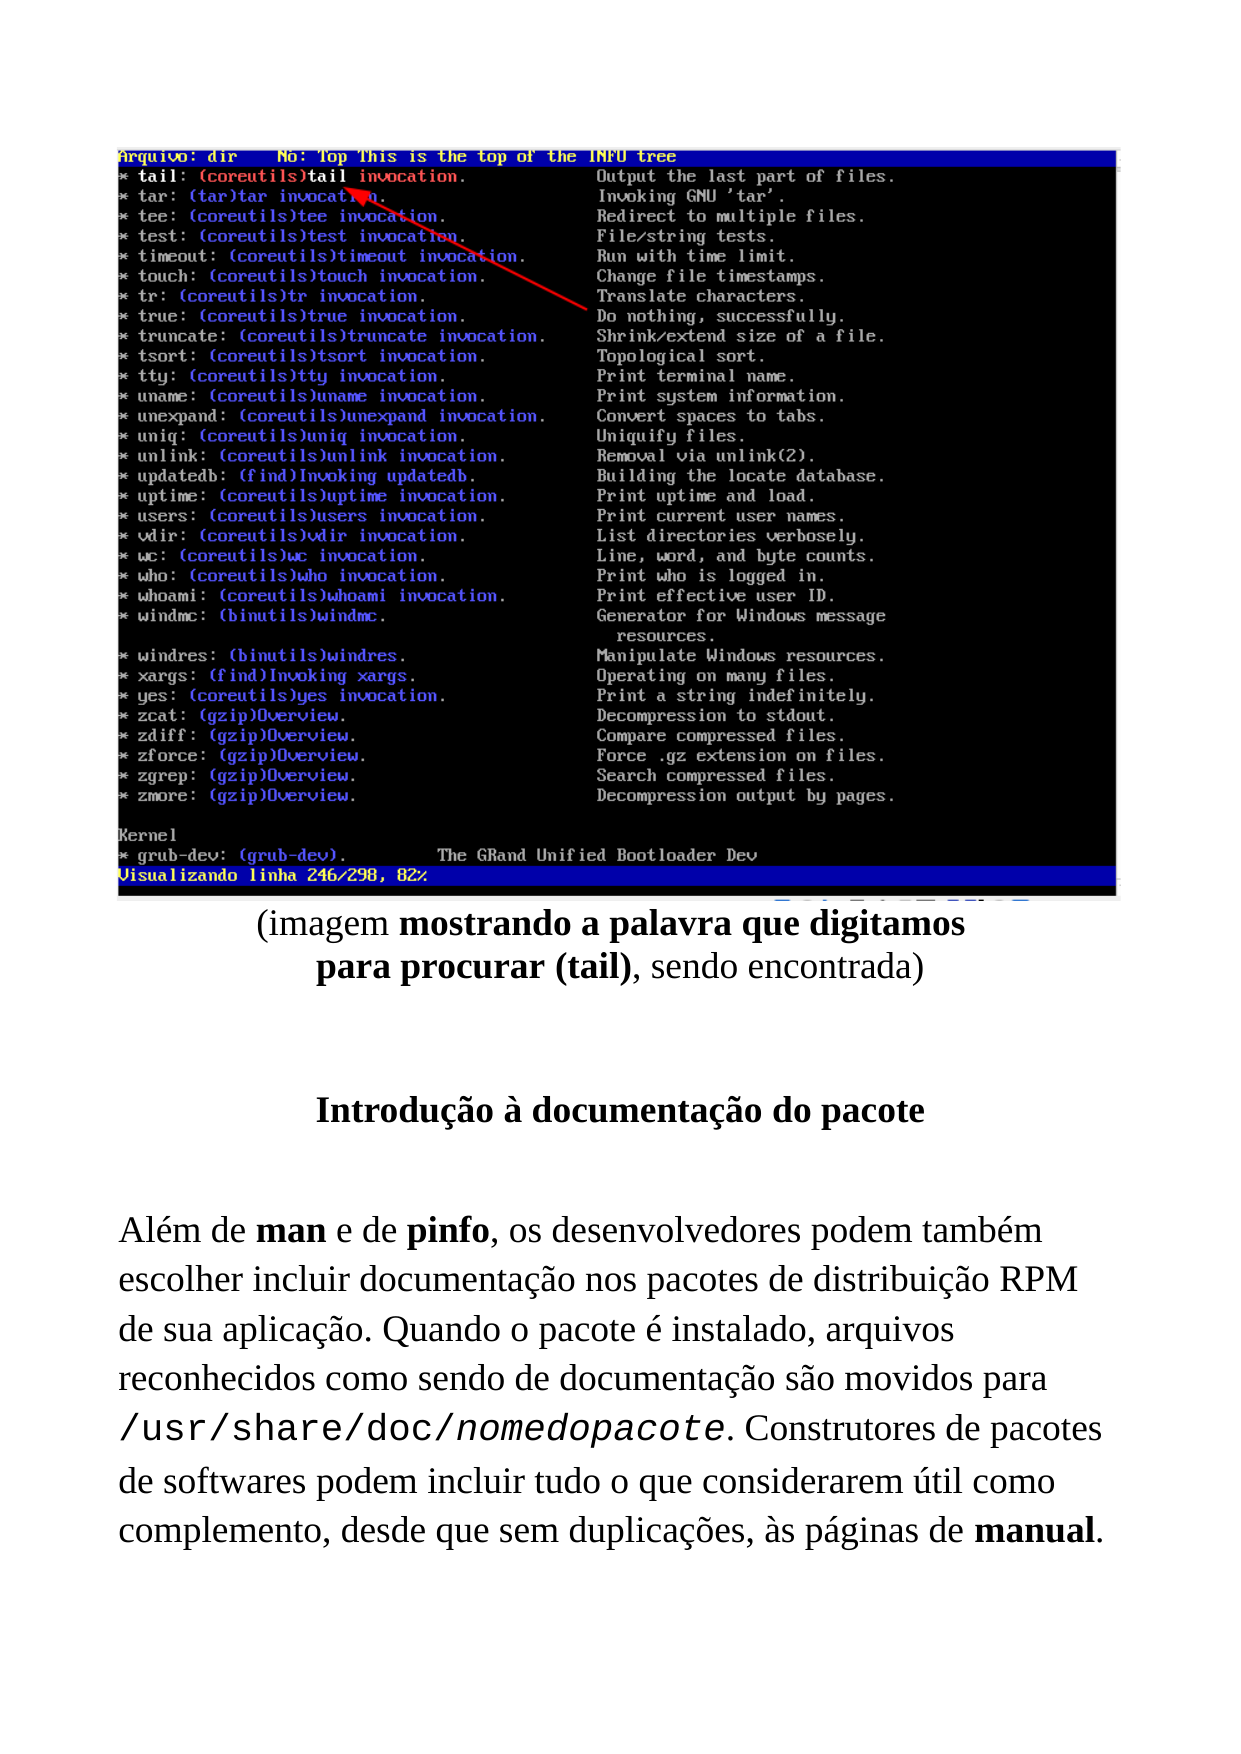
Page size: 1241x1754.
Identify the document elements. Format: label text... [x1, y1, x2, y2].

picture [116, 147, 1121, 901]
text (imagem mostrando a palavra que digitamos [118, 118, 1122, 943]
text para procurar (tail), sendo encontrada) [118, 943, 1122, 986]
text Além de man e de pinfo, os desenvolvedores podem também escolher incluir documentação nos pacotes de distribuição RPM de sua aplicação. Quando o pacote é instalado, arquivos reconhecidos como sendo de documentação são movidos para /usr/share/doc/nomedopacote. Construtores de pacotes de softwares podem incluir tudo o que considerarem útil como complemento, desde que sem duplicações, às páginas de manual. [118, 1207, 1122, 1551]
subtitle Introdução à documentação do pacote [118, 1087, 1122, 1130]
